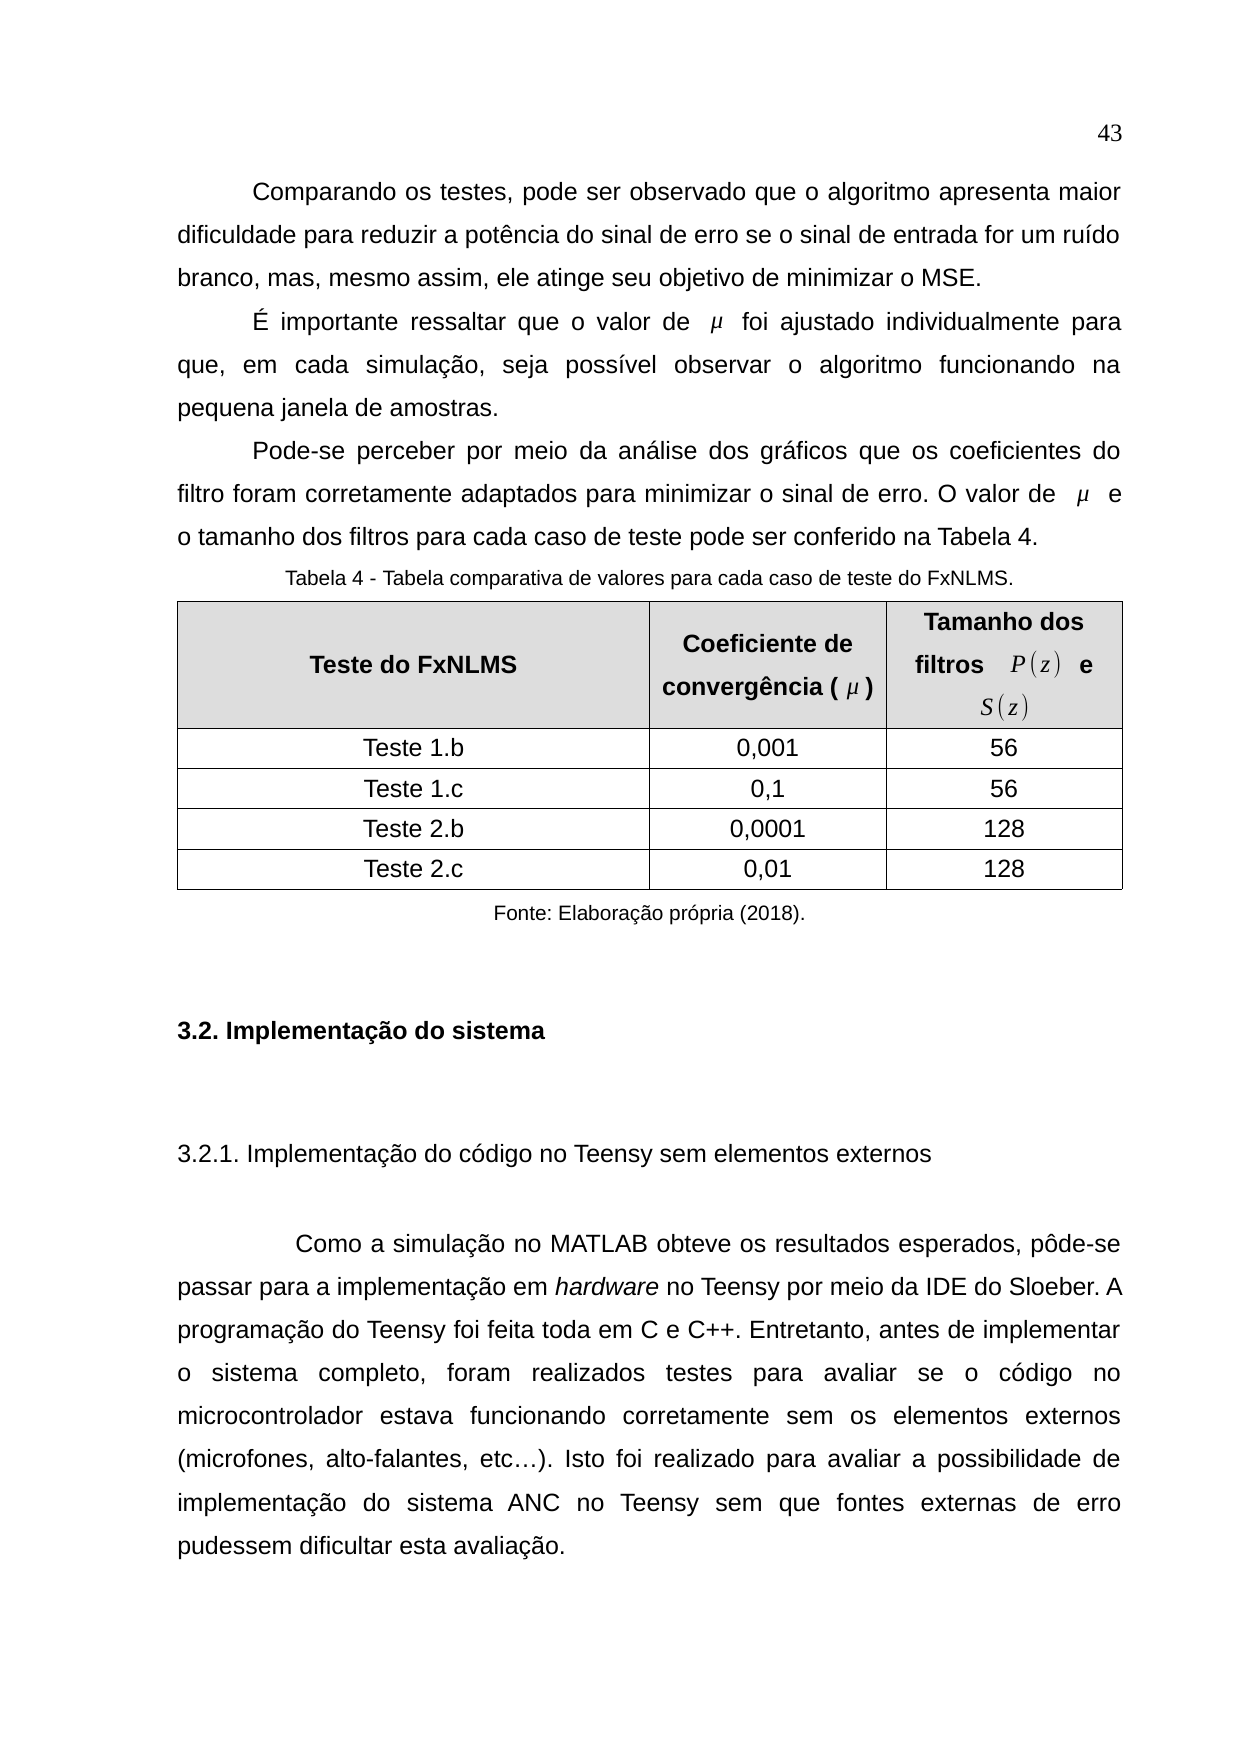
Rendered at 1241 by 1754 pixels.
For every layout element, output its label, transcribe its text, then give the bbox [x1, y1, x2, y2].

table_cell 0,1 [650, 769, 886, 808]
text Fonte: Elaboração própria (2018). [177, 901, 1122, 925]
text Comparando os testes, pode ser observado que o algoritmo apresenta maior dificuldade para reduzir a potência do sinal de erro se o sinal de entrada for um ruído branco, mas, mesmo assim, ele atinge seu objetivo de minimizar o MSE. [177, 177, 1122, 292]
subtitle 3.2. Implementação do sistema [177, 1016, 1122, 1045]
table_header Coeficiente de convergência () [650, 602, 886, 728]
table_cell 0,01 [650, 850, 886, 889]
table_cell 128 [887, 850, 1122, 889]
table_cell 56 [887, 769, 1122, 808]
table_cell Teste 1.c [178, 769, 649, 808]
table_cell Teste 1.b [178, 729, 649, 768]
table_header Teste do FxNLMS [178, 602, 649, 728]
table_cell Teste 2.b [178, 809, 649, 848]
table_cell 0,0001 [650, 809, 886, 848]
subtitle 3.2.1. Implementação do código no Teensy sem elementos externos [177, 1139, 1122, 1167]
text É importante ressaltar que o valor defoi ajustado individualmente para que, em cada simulação, seja possível observar o algoritmo funcionando na pequena janela de amostras. [177, 307, 1122, 422]
list Tabela comparativa de valores para cada caso de teste do FxNLMS. [177, 565, 1122, 589]
table_header Tamanho dos filtros e [887, 602, 1122, 728]
table_cell 56 [887, 729, 1122, 768]
table_cell 128 [887, 809, 1122, 848]
text Como a simulação no MATLAB obteve os resultados esperados, pôde-se passar para a implementação em hardware no Teensy por meio da IDE do Sloeber. A programação do Teensy foi feita toda em C e C++. Entretanto, antes de implementar o sistema completo, foram realizados testes para avaliar se o código no microcontrolador estava funcionando corretamente sem os elementos externos (microfones, alto-falantes, etc…). Isto foi realizado para avaliar a possibilidade de implementação do sistema ANC no Teensy sem que fontes externas de erro pudessem dificultar esta avaliação. [177, 1229, 1122, 1559]
table_cell Teste 2.c [178, 850, 649, 889]
table_cell 0,001 [650, 729, 886, 768]
text Pode-se perceber por meio da análise dos gráficos que os coeficientes do filtro foram corretamente adaptados para minimizar o sinal de erro. O valor dee o tamanho dos filtros para cada caso de teste pode ser conferido na Tabela 4. [177, 436, 1122, 551]
